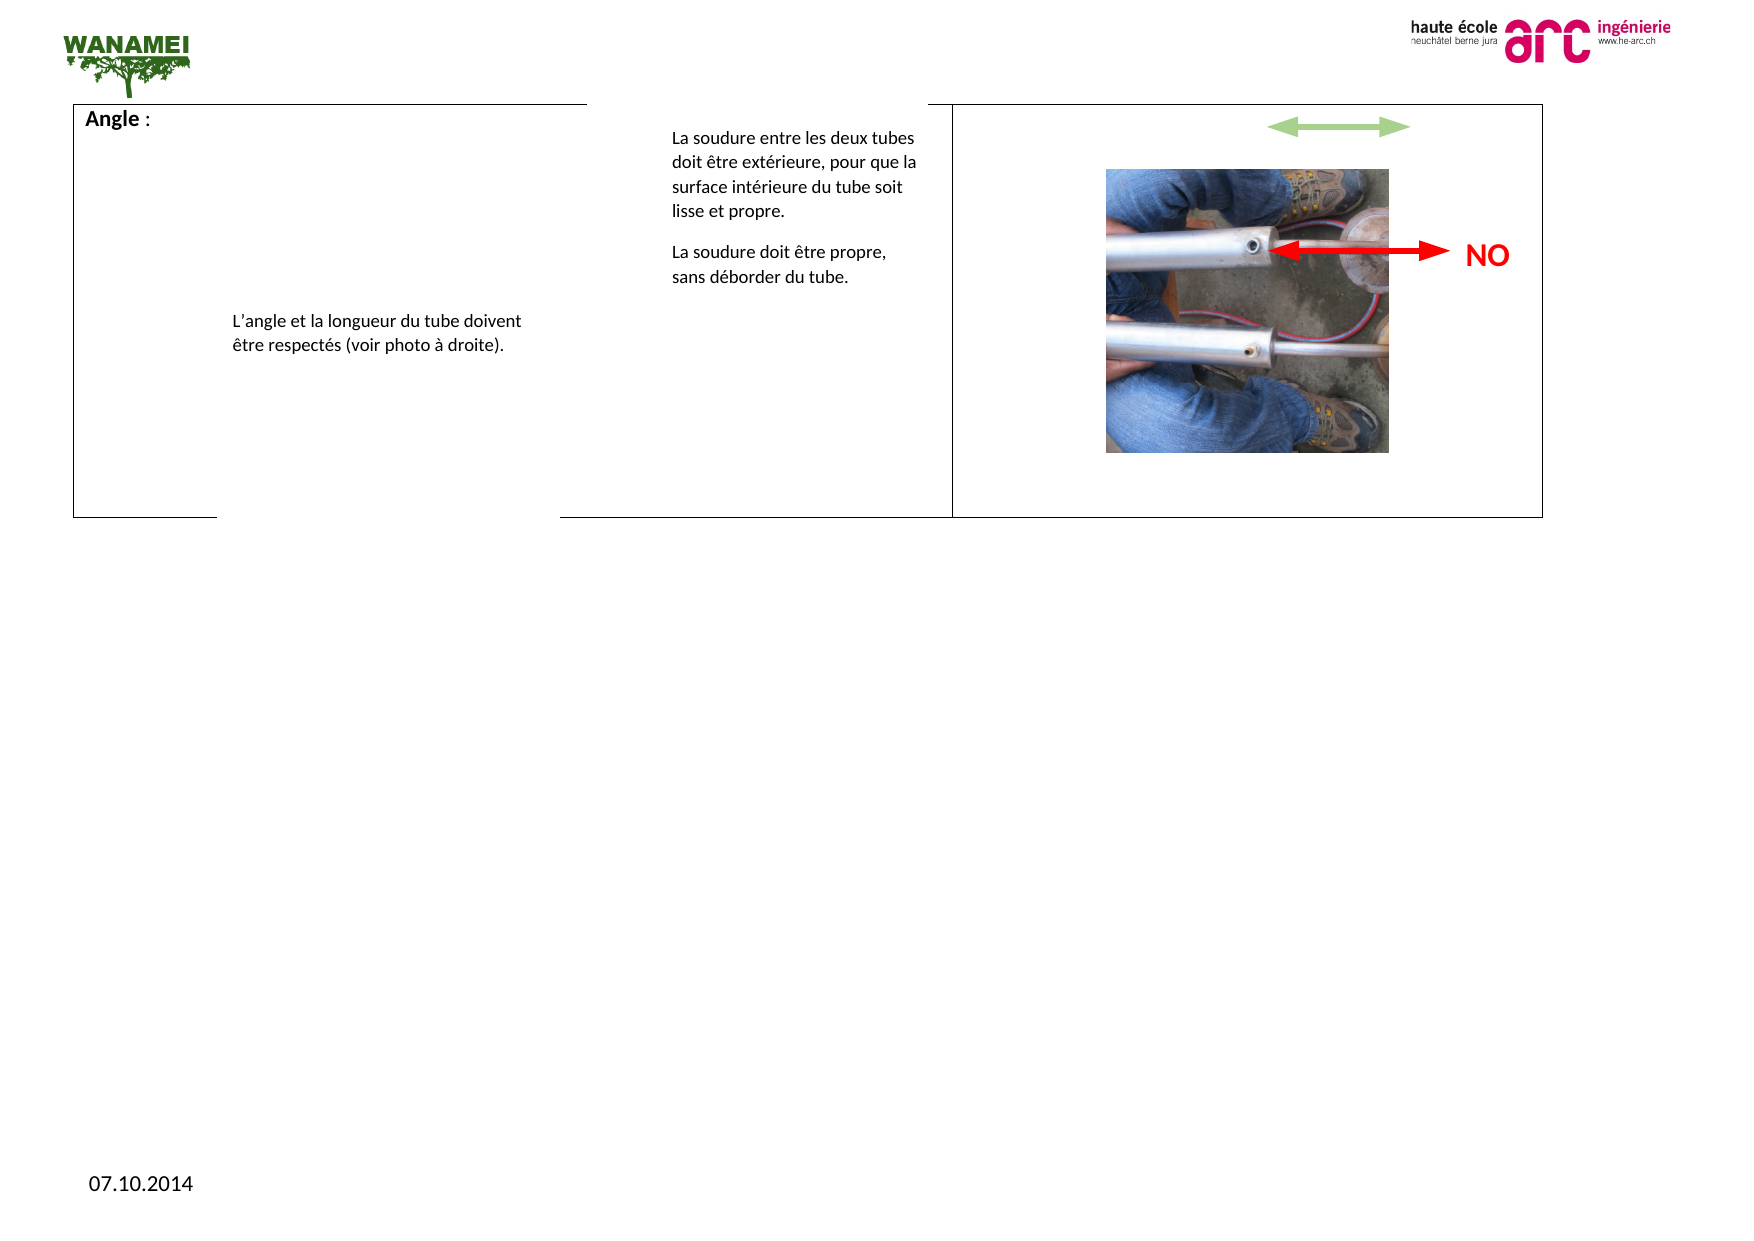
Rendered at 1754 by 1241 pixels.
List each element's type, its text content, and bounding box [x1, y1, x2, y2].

table_cell [953, 105, 1542, 517]
table_cell Angle : [74, 105, 952, 532]
